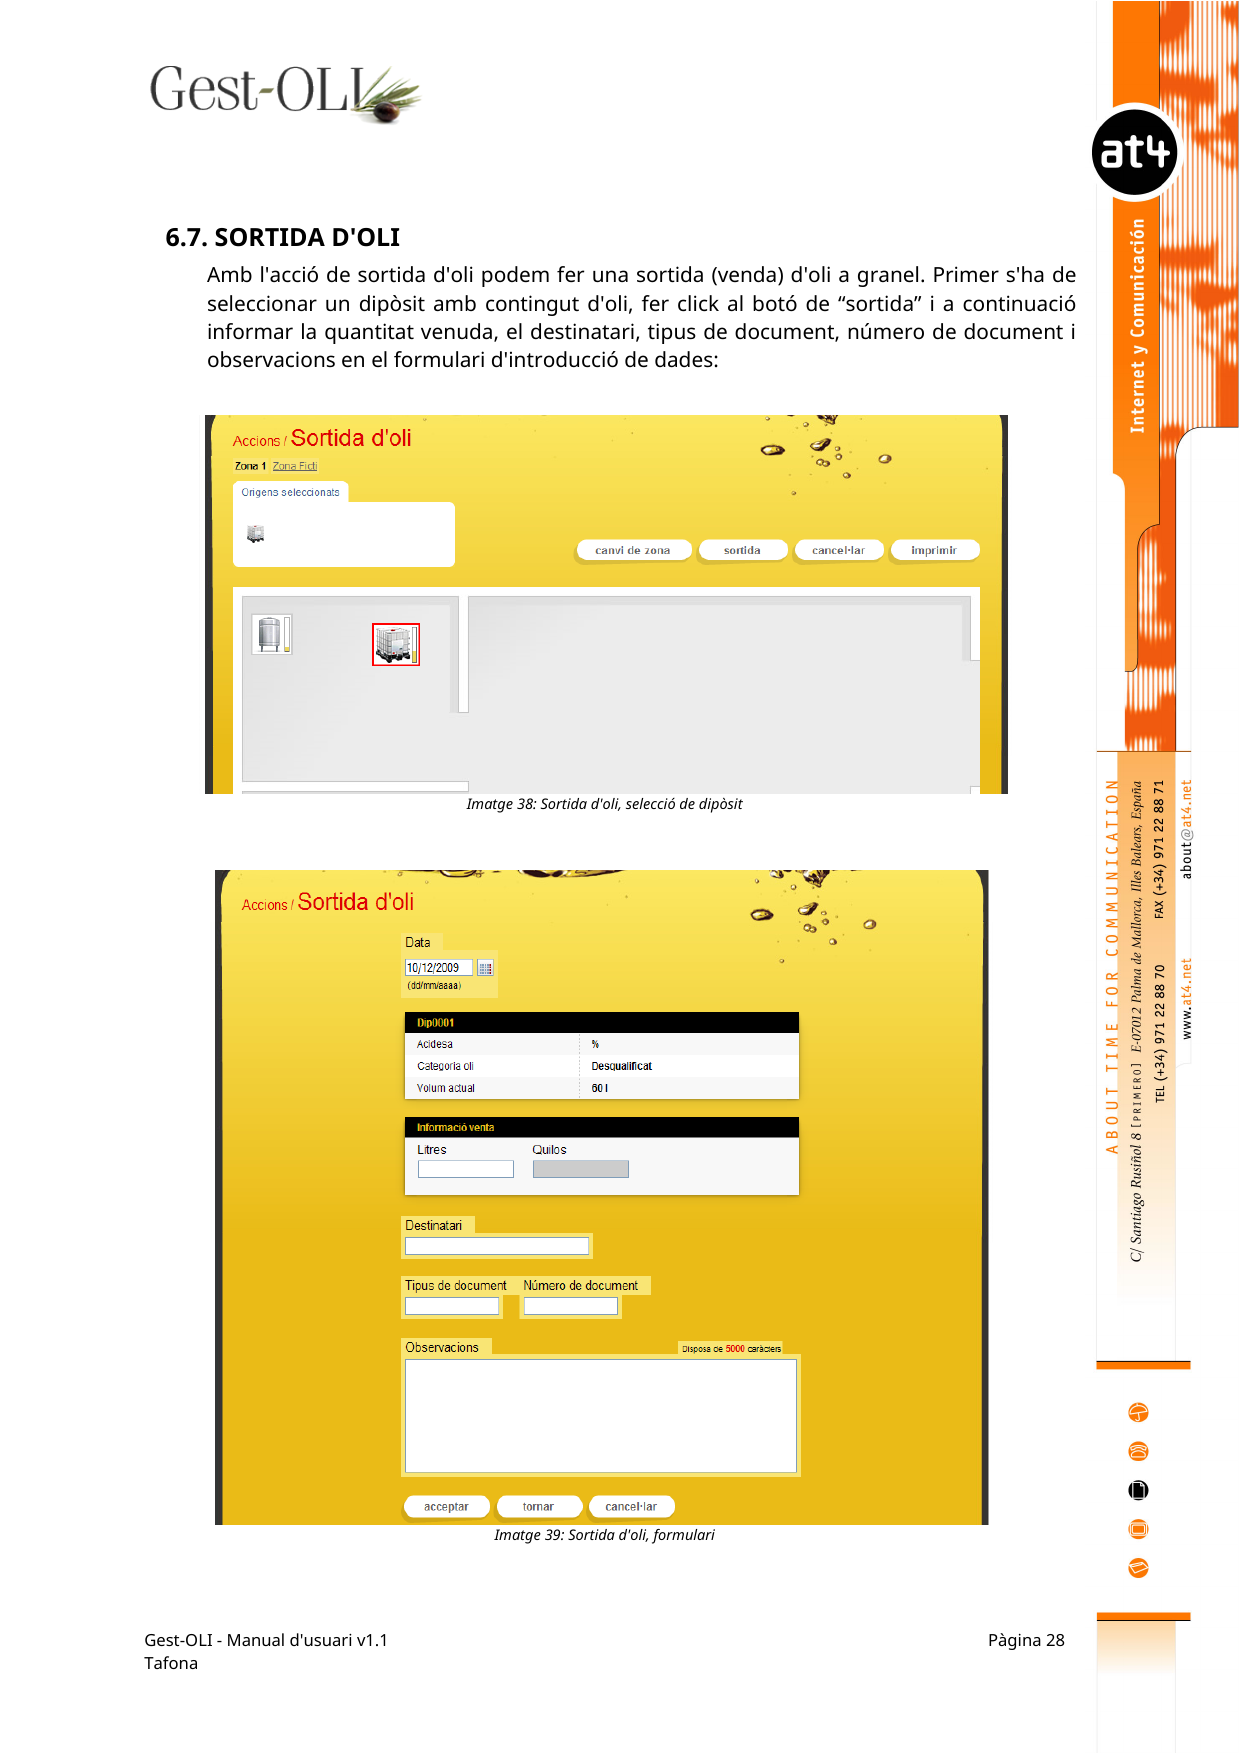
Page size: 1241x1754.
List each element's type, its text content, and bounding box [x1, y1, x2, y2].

text Amb l'acció de sortida d'oli podem fer una sortida (venda) d'oli a granel. Primer s'ha de seleccionar un dipòsit amb contingut d'oli, fer click al botó de “sortida” i a continuació informar la quantitat venuda, el destinatari, tipus de document, número de document i observacions en el formulari d'introducció de dades: [207, 260, 1078, 374]
picture [210, 870, 993, 1525]
text Imatge 39: Sortida d'oli, formulari [210, 883, 1001, 1544]
subtitle 6.7. SORTIDA D'OLI [133, 220, 1078, 254]
picture [199, 415, 1012, 794]
picture [1085, 1, 1239, 1753]
picture [149, 66, 423, 126]
text Imatge 38: Sortida d'oli, selecció de dipòsit [199, 794, 1011, 814]
